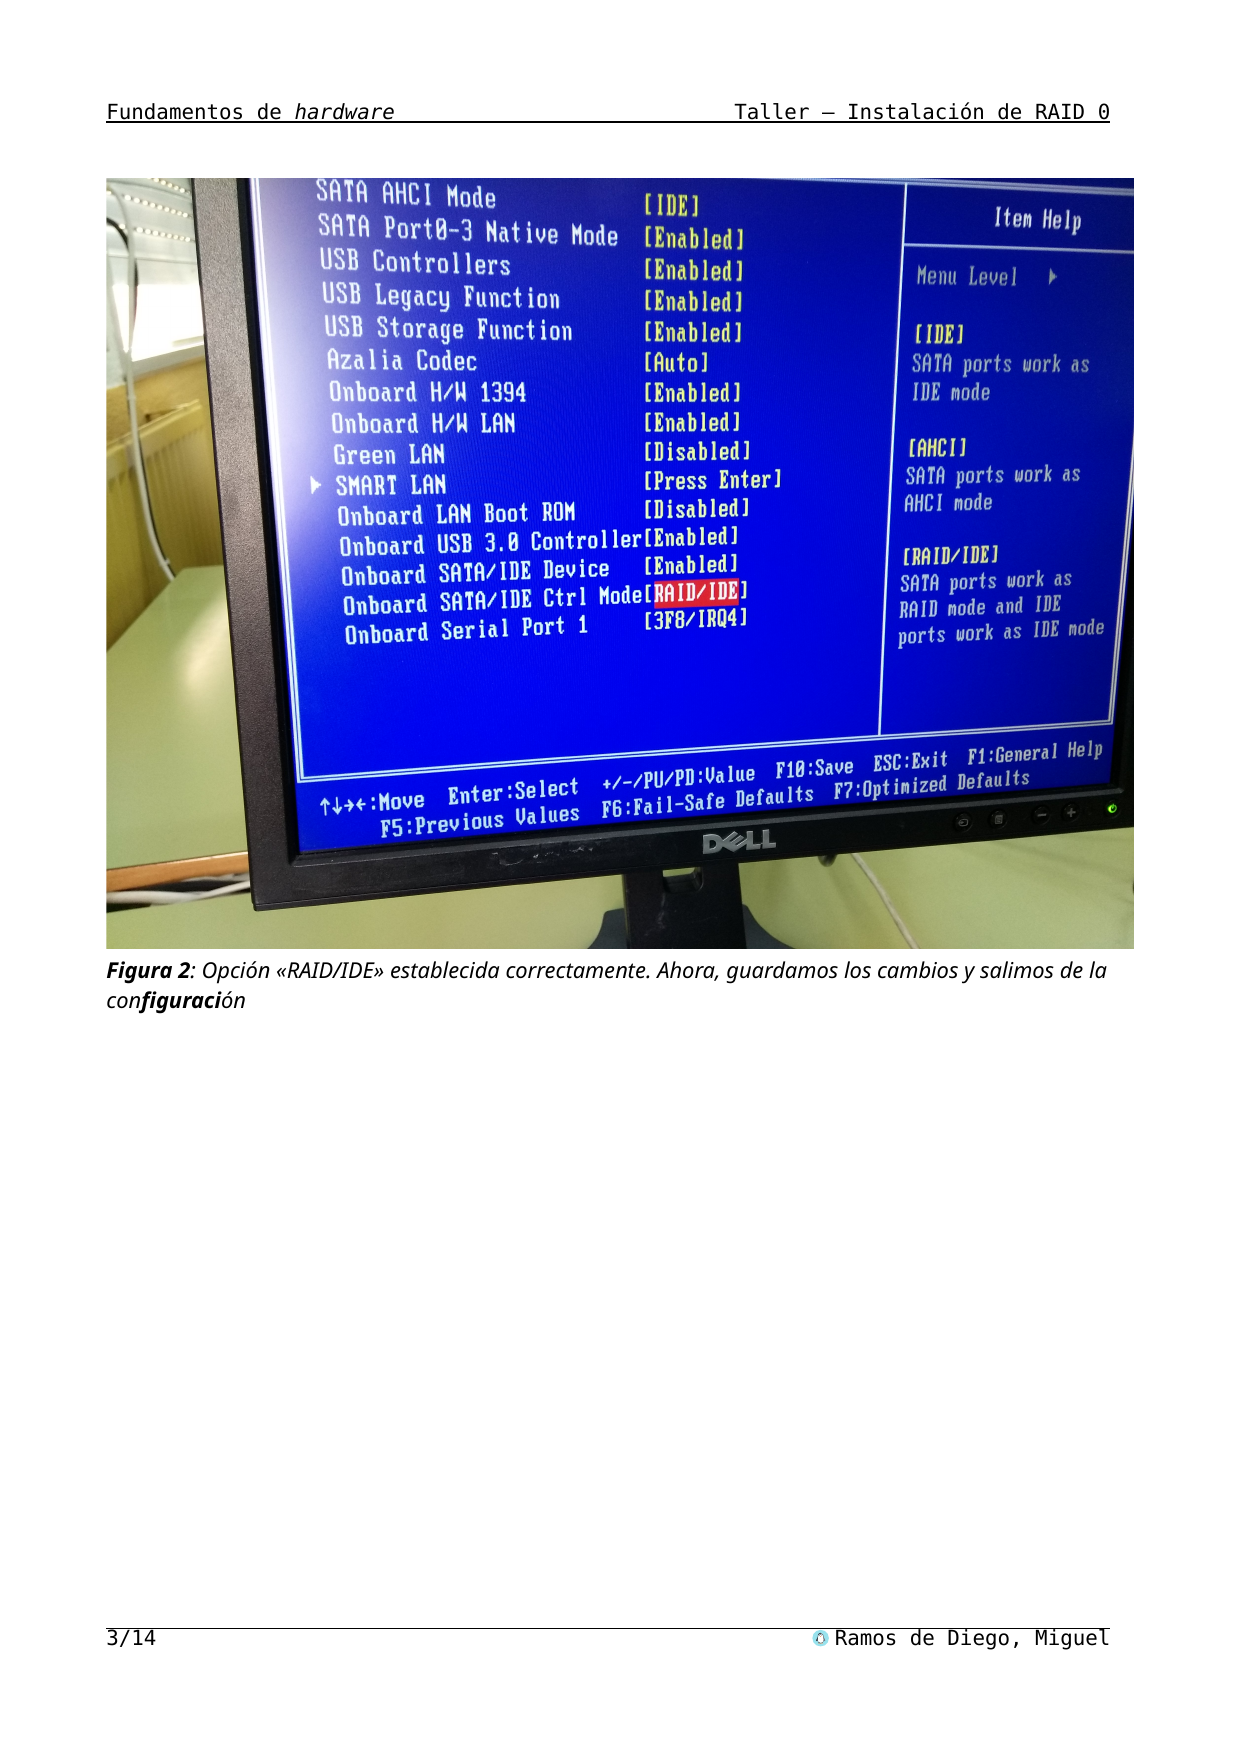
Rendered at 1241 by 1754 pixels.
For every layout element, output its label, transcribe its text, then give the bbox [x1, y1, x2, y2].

text Figura 2: Opción «RAID/IDE» establecida correctamente. Ahora, guardamos los cambios y salimos de la configuración [106, 949, 1134, 1015]
picture [106, 178, 1134, 949]
